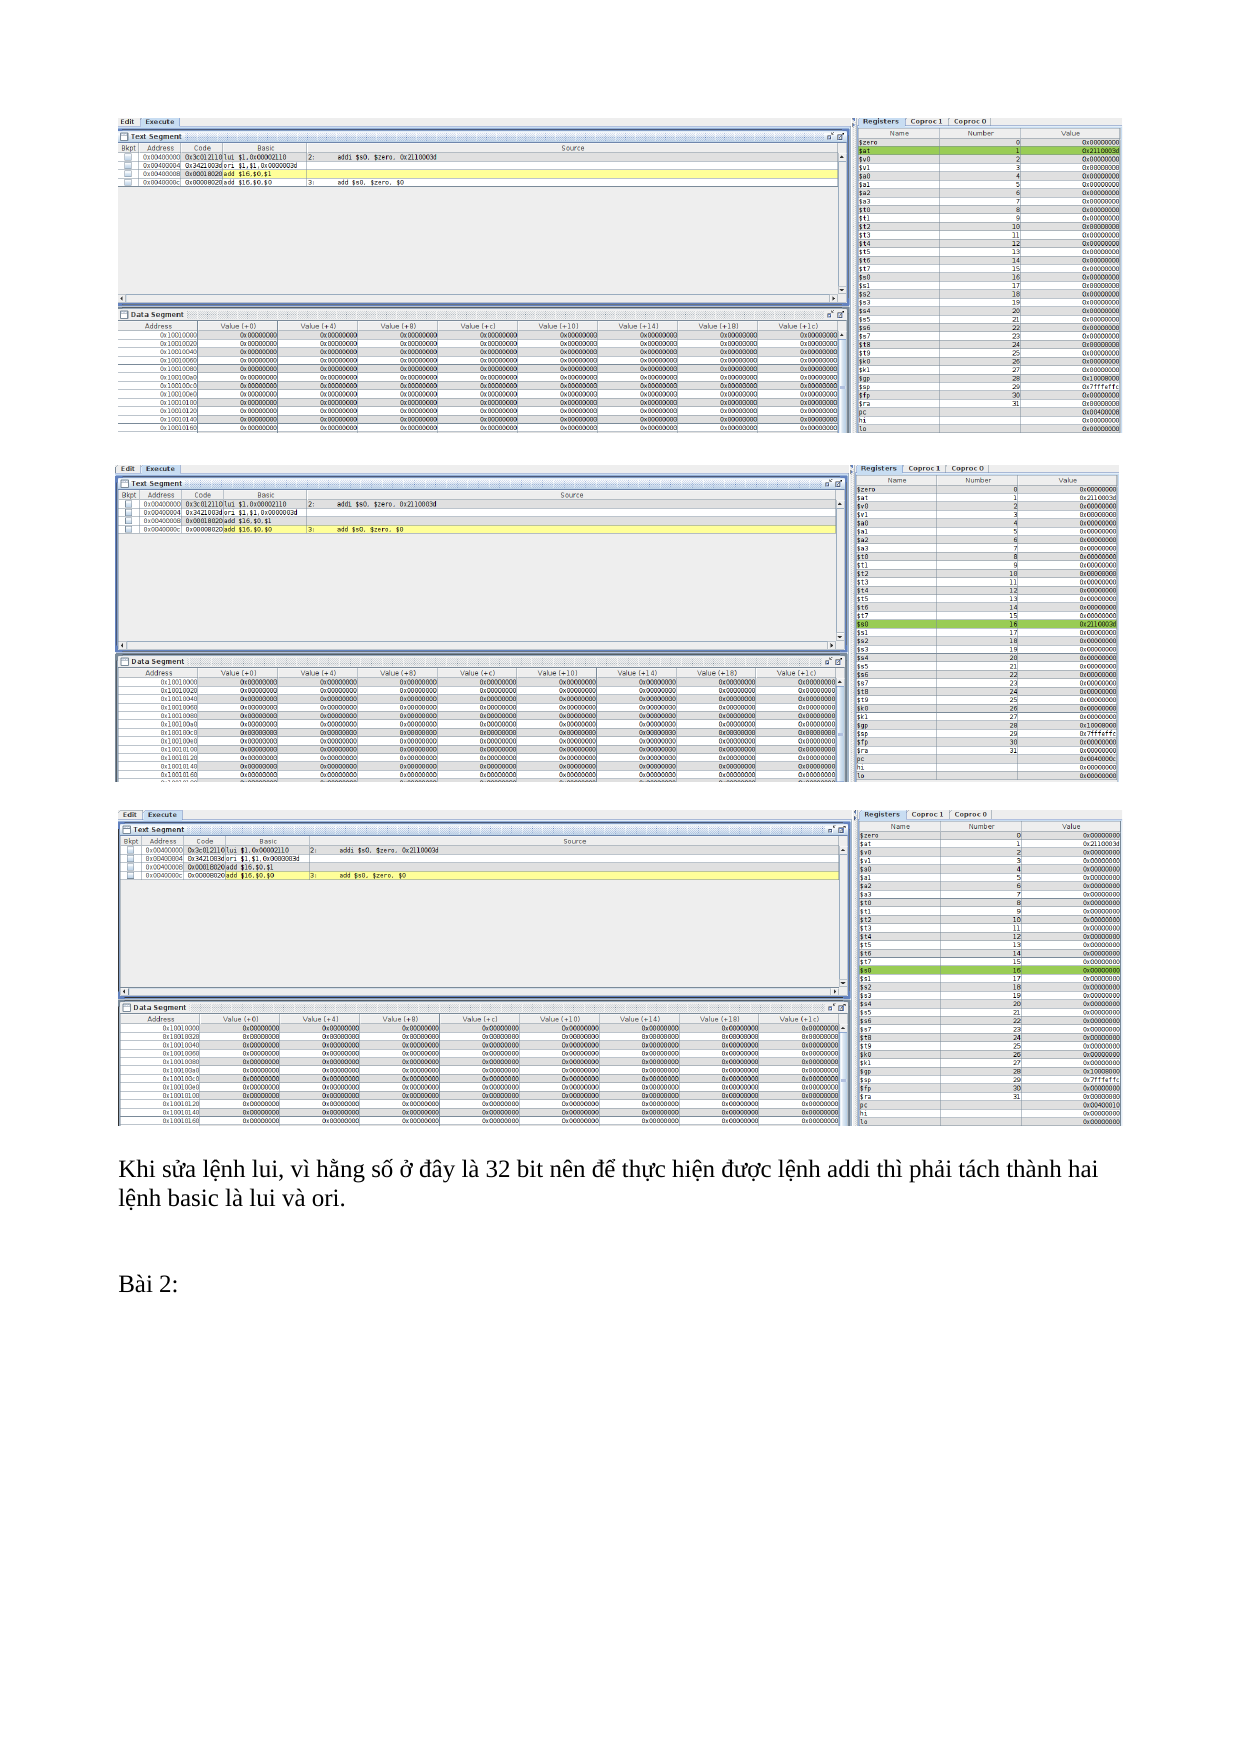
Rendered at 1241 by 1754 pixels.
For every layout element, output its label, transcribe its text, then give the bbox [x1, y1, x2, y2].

text Khi sửa lệnh lui, vì hằng số ở đây là 32 bit nên để thực hiện được lệnh addi thì phải tách thành hai lệnh basic là lui và ori. [118, 1154, 1122, 1212]
picture [118, 810, 1123, 1126]
picture [115, 465, 1119, 782]
picture [118, 118, 1123, 433]
text Bài 2: [118, 1269, 1122, 1298]
